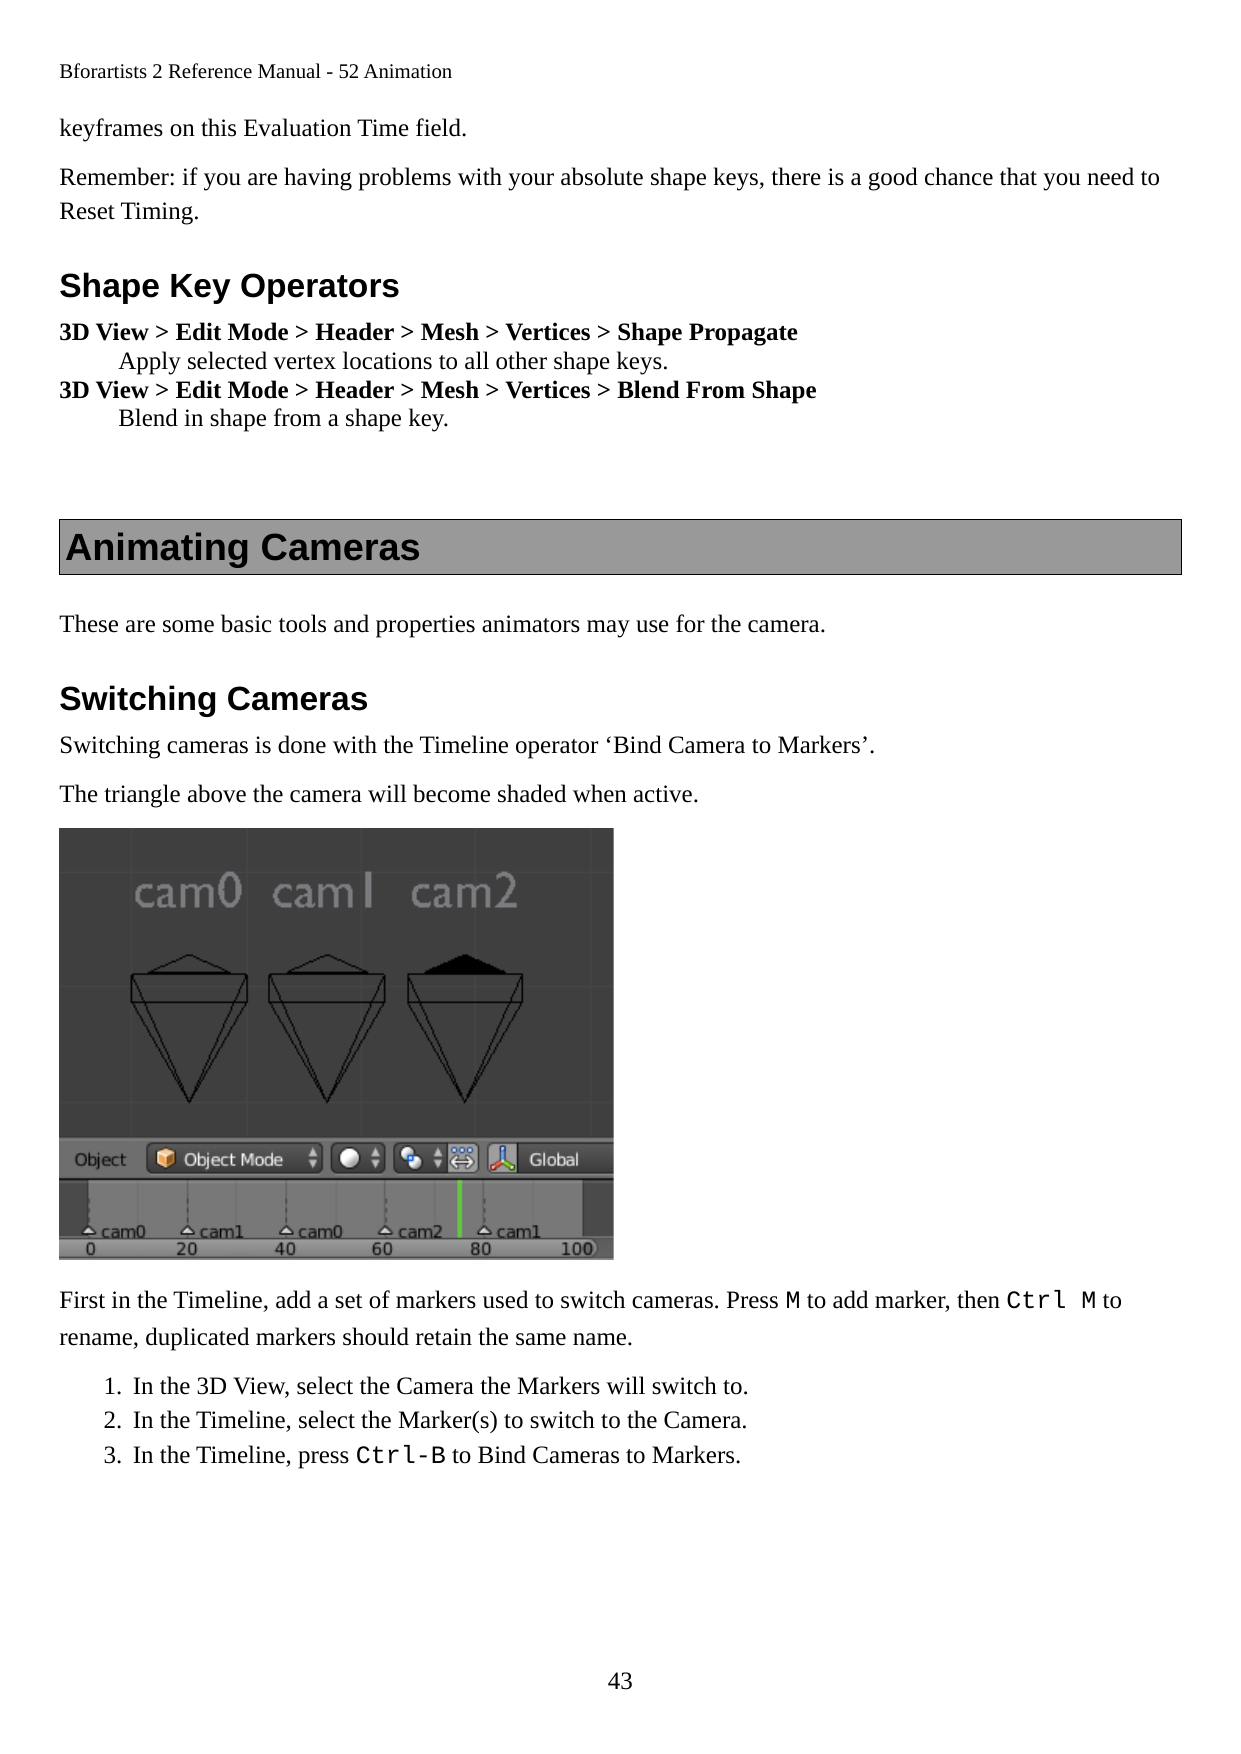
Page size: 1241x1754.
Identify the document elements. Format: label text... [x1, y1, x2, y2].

list Apply selected vertex locations to all other shape keys. [118, 346, 1181, 375]
table_header Animating Cameras [60, 520, 1181, 574]
picture [59, 828, 614, 1260]
subtitle 3D View > Edit Mode > Header > Mesh > Vertices > Shape Propagate [59, 317, 1181, 346]
text keyframes on this Evaluation Time field. [59, 113, 1181, 141]
text Switching cameras is done with the Timeline operator ‘Bind Camera to Markers’. [59, 730, 1181, 759]
list In the Timeline, press Ctrl-B to Bind Cameras to Markers. [103, 1440, 1181, 1471]
subtitle 3D View > Edit Mode > Header > Mesh > Vertices > Blend From Shape [59, 375, 1181, 403]
text First in the Timeline, add a set of markers used to switch cameras. Press M to add marker, then Ctrl M to rename, duplicated markers should retain the same name. [59, 1285, 1181, 1351]
text Remember: if you are having problems with your absolute shape keys, there is a good chance that you need to Reset Timing. [59, 162, 1181, 225]
subtitle Switching Cameras [59, 679, 1181, 717]
list In the 3D View, select the Camera the Markers will switch to. [103, 1371, 1181, 1399]
list In the Timeline, select the Marker(s) to switch to the Camera. [103, 1405, 1181, 1434]
text These are some basic tools and properties animators may use for the camera. [59, 609, 1181, 638]
subtitle Shape Key Operators [59, 266, 1181, 305]
text The triangle above the camera will become shaded when active. [59, 779, 1181, 808]
list Blend in shape from a shape key. [118, 403, 1181, 432]
